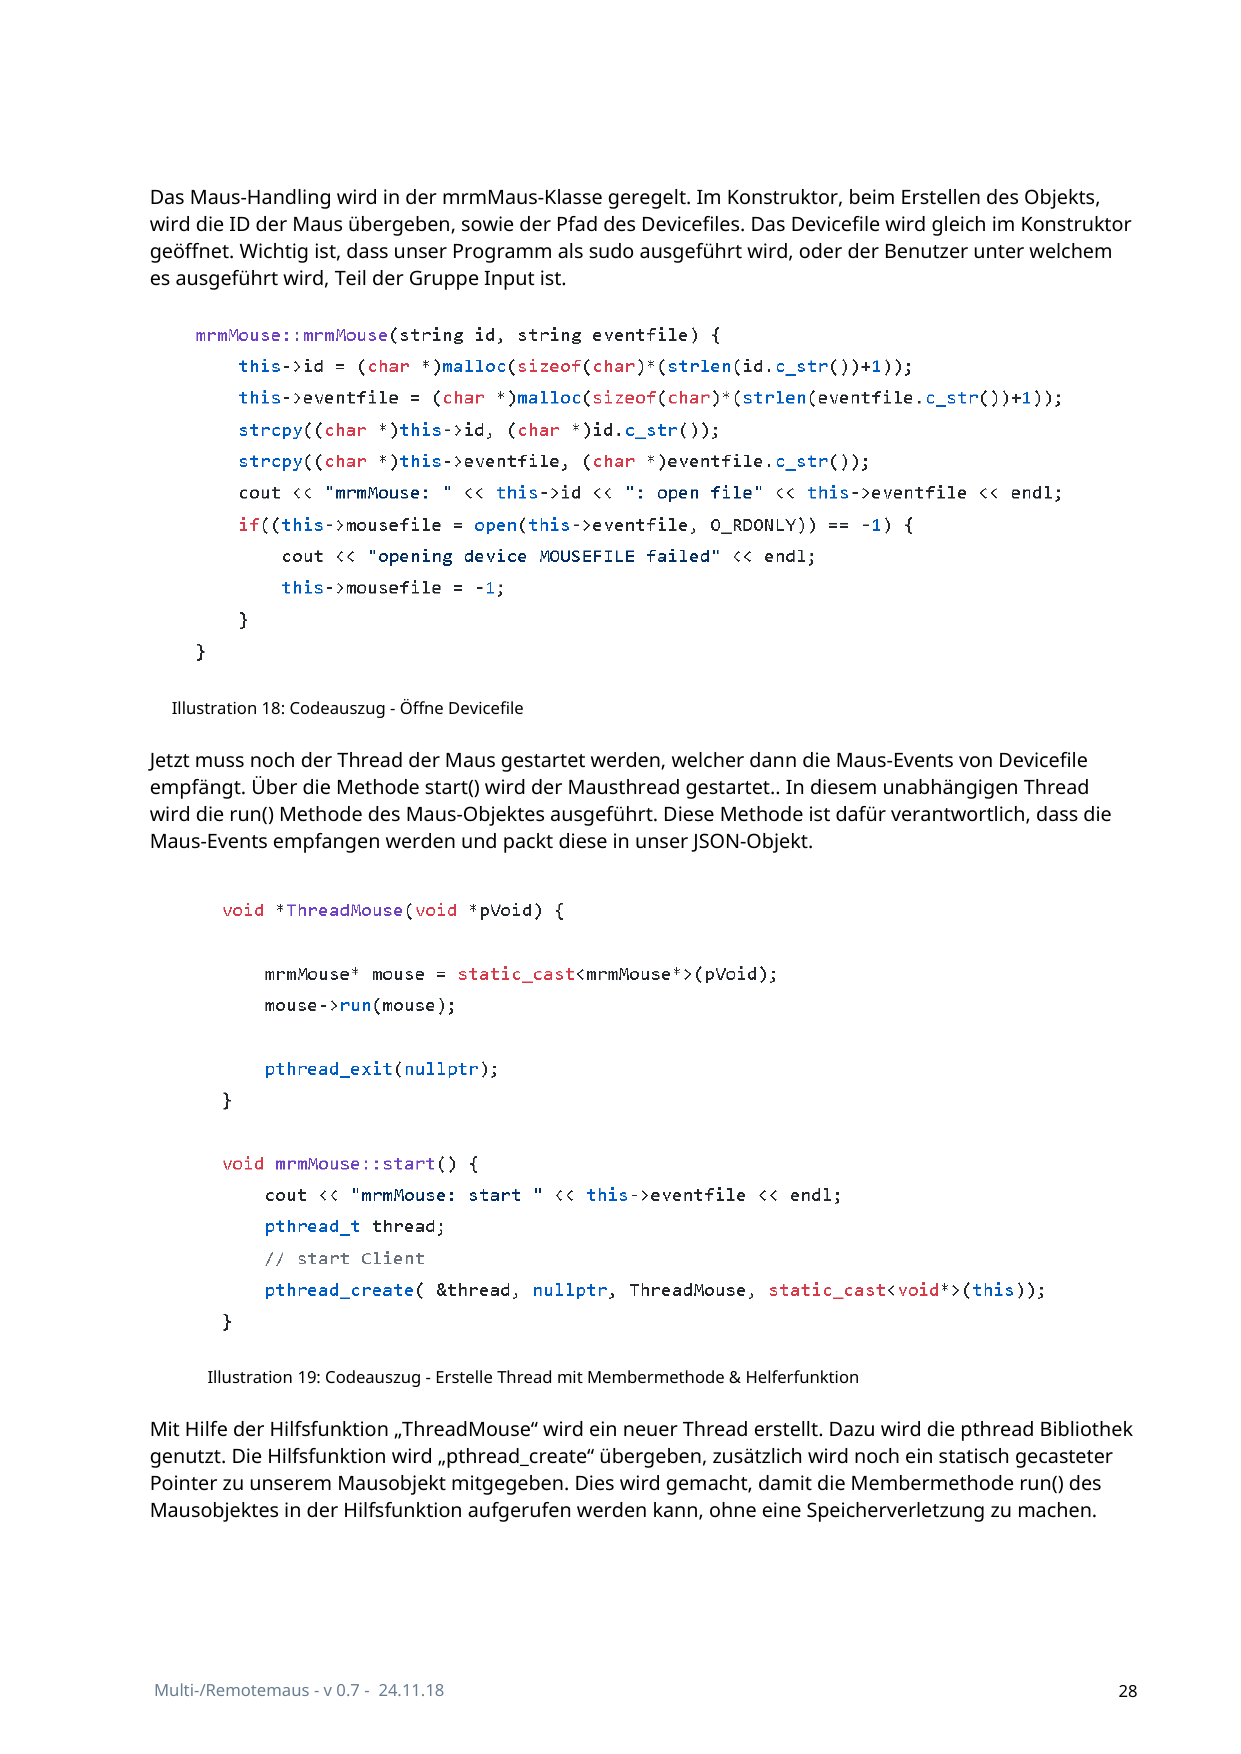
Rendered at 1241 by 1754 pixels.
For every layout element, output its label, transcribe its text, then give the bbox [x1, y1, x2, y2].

text Mit Hilfe der Hilfsfunktion „ThreadMouse“ wird ein neuer Thread erstellt. Dazu wird die pthread Bibliothek genutzt. Die Hilfsfunktion wird „pthread_create“ übergeben, zusätzlich wird noch ein statisch gecasteter Pointer zu unserem Mausobjekt mitgegeben. Dies wird gemacht, damit die Membermethode run() des Mausobjektes in der Hilfsfunktion aufgerufen werden kann, ohne eine Speicherverletzung zu machen. [149, 1415, 1136, 1523]
text Das Maus-Handling wird in der mrmMaus-Klasse geregelt. Im Konstruktor, beim Erstellen des Objekts, wird die ID der Maus übergeben, sowie der Pfad des Devicefiles. Das Devicefile wird gleich im Konstruktor geöffnet. Wichtig ist, dass unser Programm als sudo ausgeführt wird, oder der Benutzer unter welchem es ausgeführt wird, Teil der Gruppe Input ist. [149, 183, 1136, 291]
picture [171, 318, 1114, 697]
picture [207, 896, 1078, 1366]
text Jetzt muss noch der Thread der Maus gestartet werden, welcher dann die Maus-Events von Devicefile empfängt. Über die Methode start() wird der Mausthread gestartet.. In diesem unabhängigen Thread wird die run() Methode des Maus-Objektes ausgeführt. Diese Methode ist dafür verantwortlich, dass die Maus-Events empfangen werden und packt diese in unser JSON-Objekt. [149, 746, 1136, 854]
text Illustration : Codeauszug - Öffne Devicefile [172, 697, 1113, 719]
text Illustration : Codeauszug - Erstelle Thread mit Membermethode & Helferfunktion [207, 1366, 1078, 1388]
